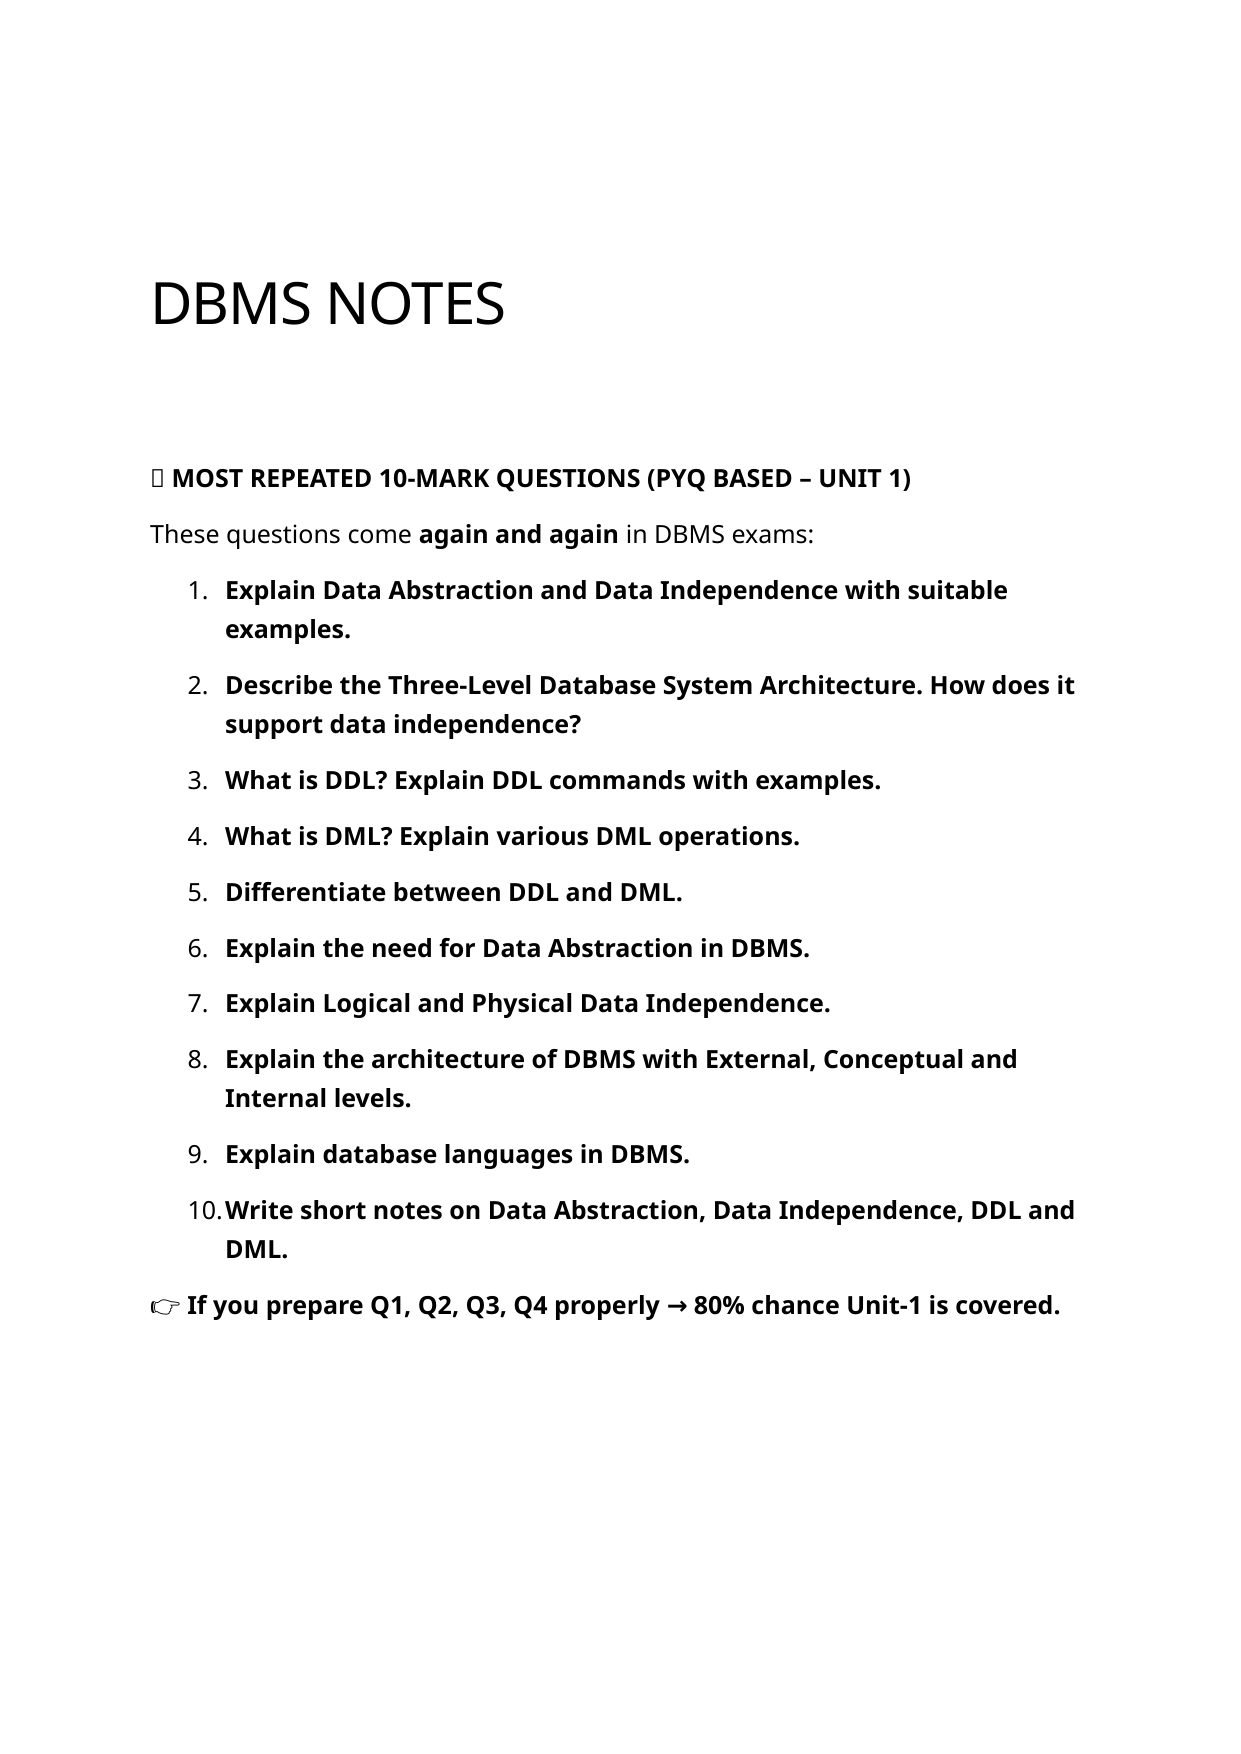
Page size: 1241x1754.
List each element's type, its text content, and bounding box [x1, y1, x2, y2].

text 👉 If you prepare Q1, Q2, Q3, Q4 properly → 80% chance Unit-1 is covered. [150, 1288, 1090, 1322]
list Explain database languages in DBMS. [187, 1137, 1090, 1171]
text 🔁 MOST REPEATED 10-MARK QUESTIONS (PYQ BASED – UNIT 1) [150, 461, 1090, 495]
list Explain the architecture of DBMS with External, Conceptual and Internal levels. [187, 1042, 1090, 1115]
list Describe the Three-Level Database System Architecture. How does it support data independence? [187, 668, 1090, 741]
list What is DDL? Explain DDL commands with examples. [187, 763, 1090, 797]
list Write short notes on Data Abstraction, Data Independence, DDL and DML. [187, 1193, 1090, 1266]
list Explain the need for Data Abstraction in DBMS. [187, 930, 1090, 964]
list Explain Logical and Physical Data Independence. [187, 986, 1090, 1020]
text These questions come again and again in DBMS exams: [150, 517, 1090, 551]
title DBMS NOTES [150, 262, 1090, 341]
list What is DML? Explain various DML operations. [187, 819, 1090, 853]
list Explain Data Abstraction and Data Independence with suitable examples. [187, 573, 1090, 646]
list Differentiate between DDL and DML. [187, 874, 1090, 908]
